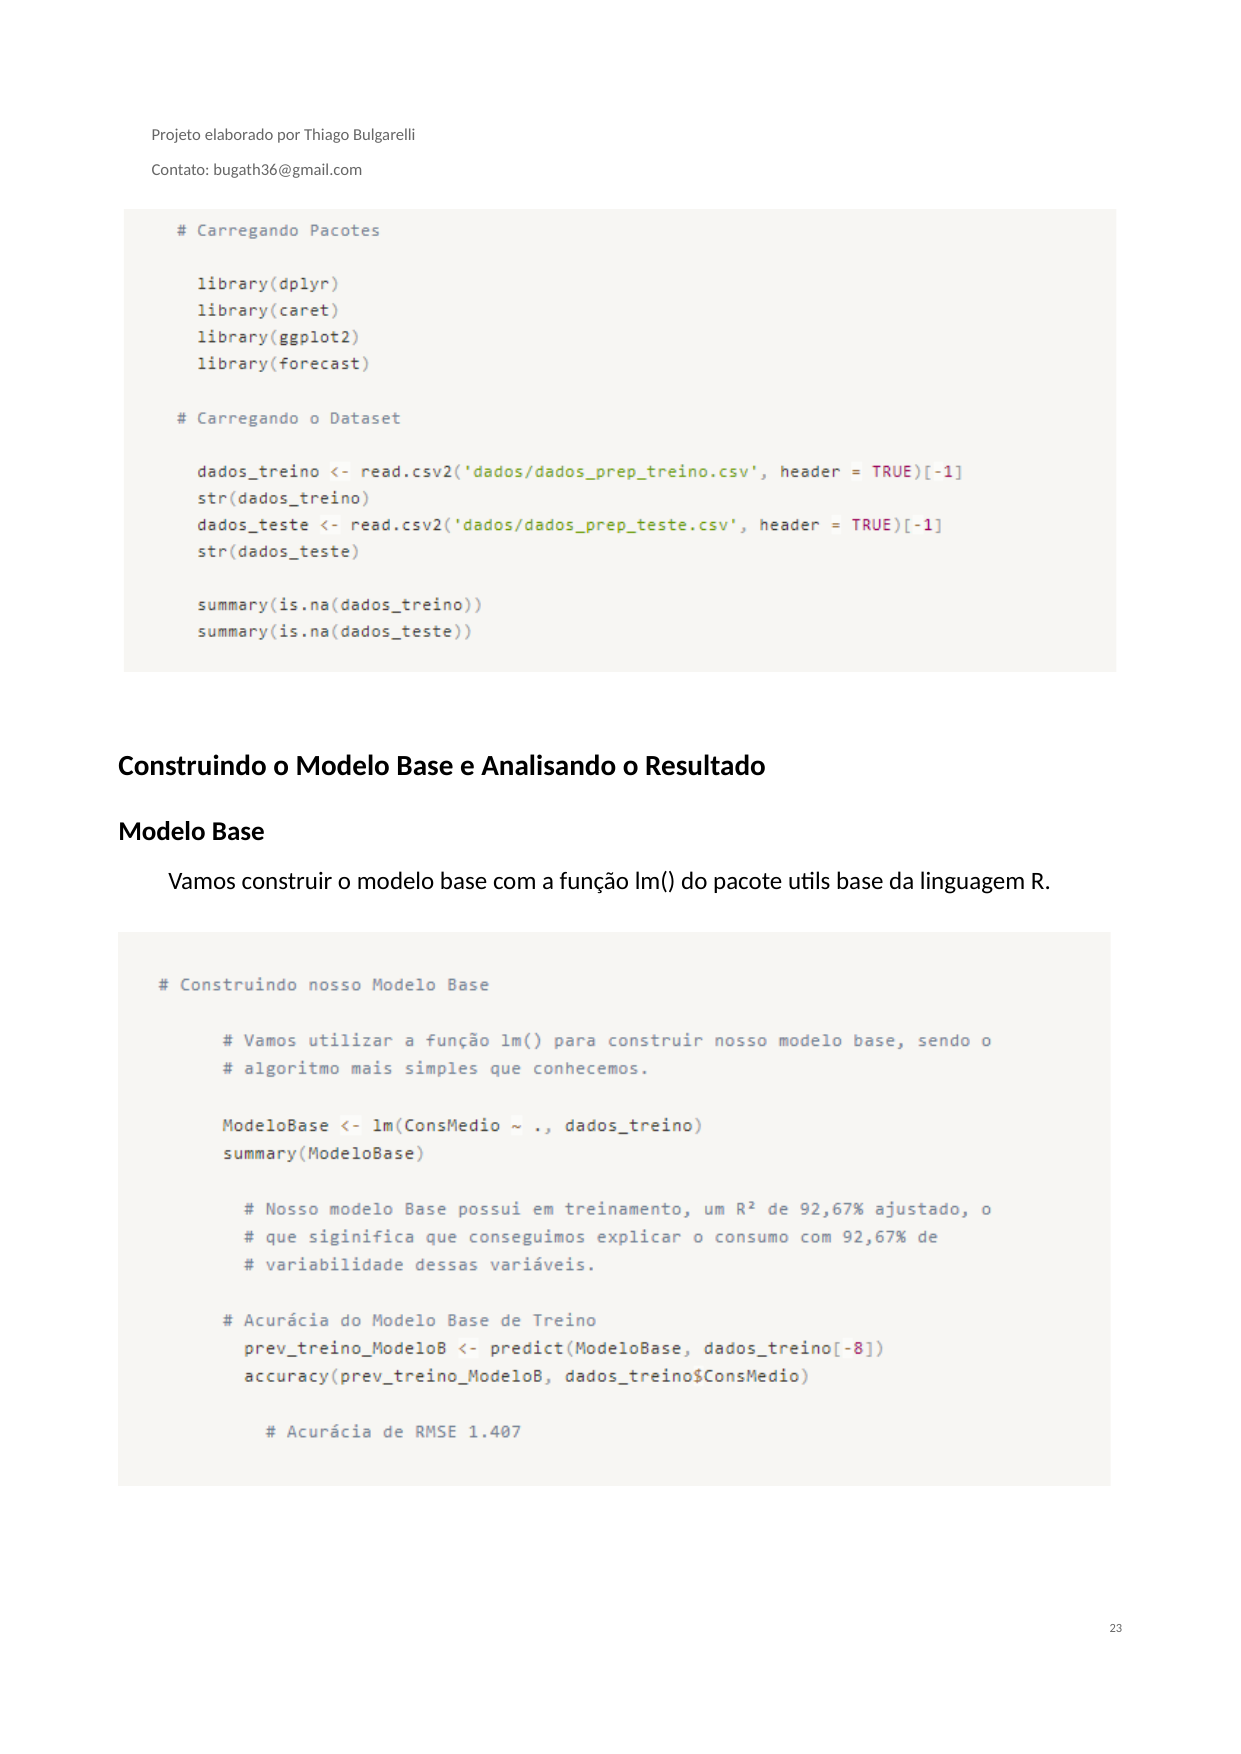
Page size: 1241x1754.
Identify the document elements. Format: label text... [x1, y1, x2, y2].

picture [123, 209, 1117, 672]
picture [118, 932, 1111, 1486]
subtitle Construindo o Modelo Base e Analisando o Resultado [118, 747, 1122, 782]
text Vamos construir o modelo base com a função lm() do pacote utils base da linguagem R. [118, 865, 1122, 896]
subtitle Modelo Base [118, 814, 1122, 848]
